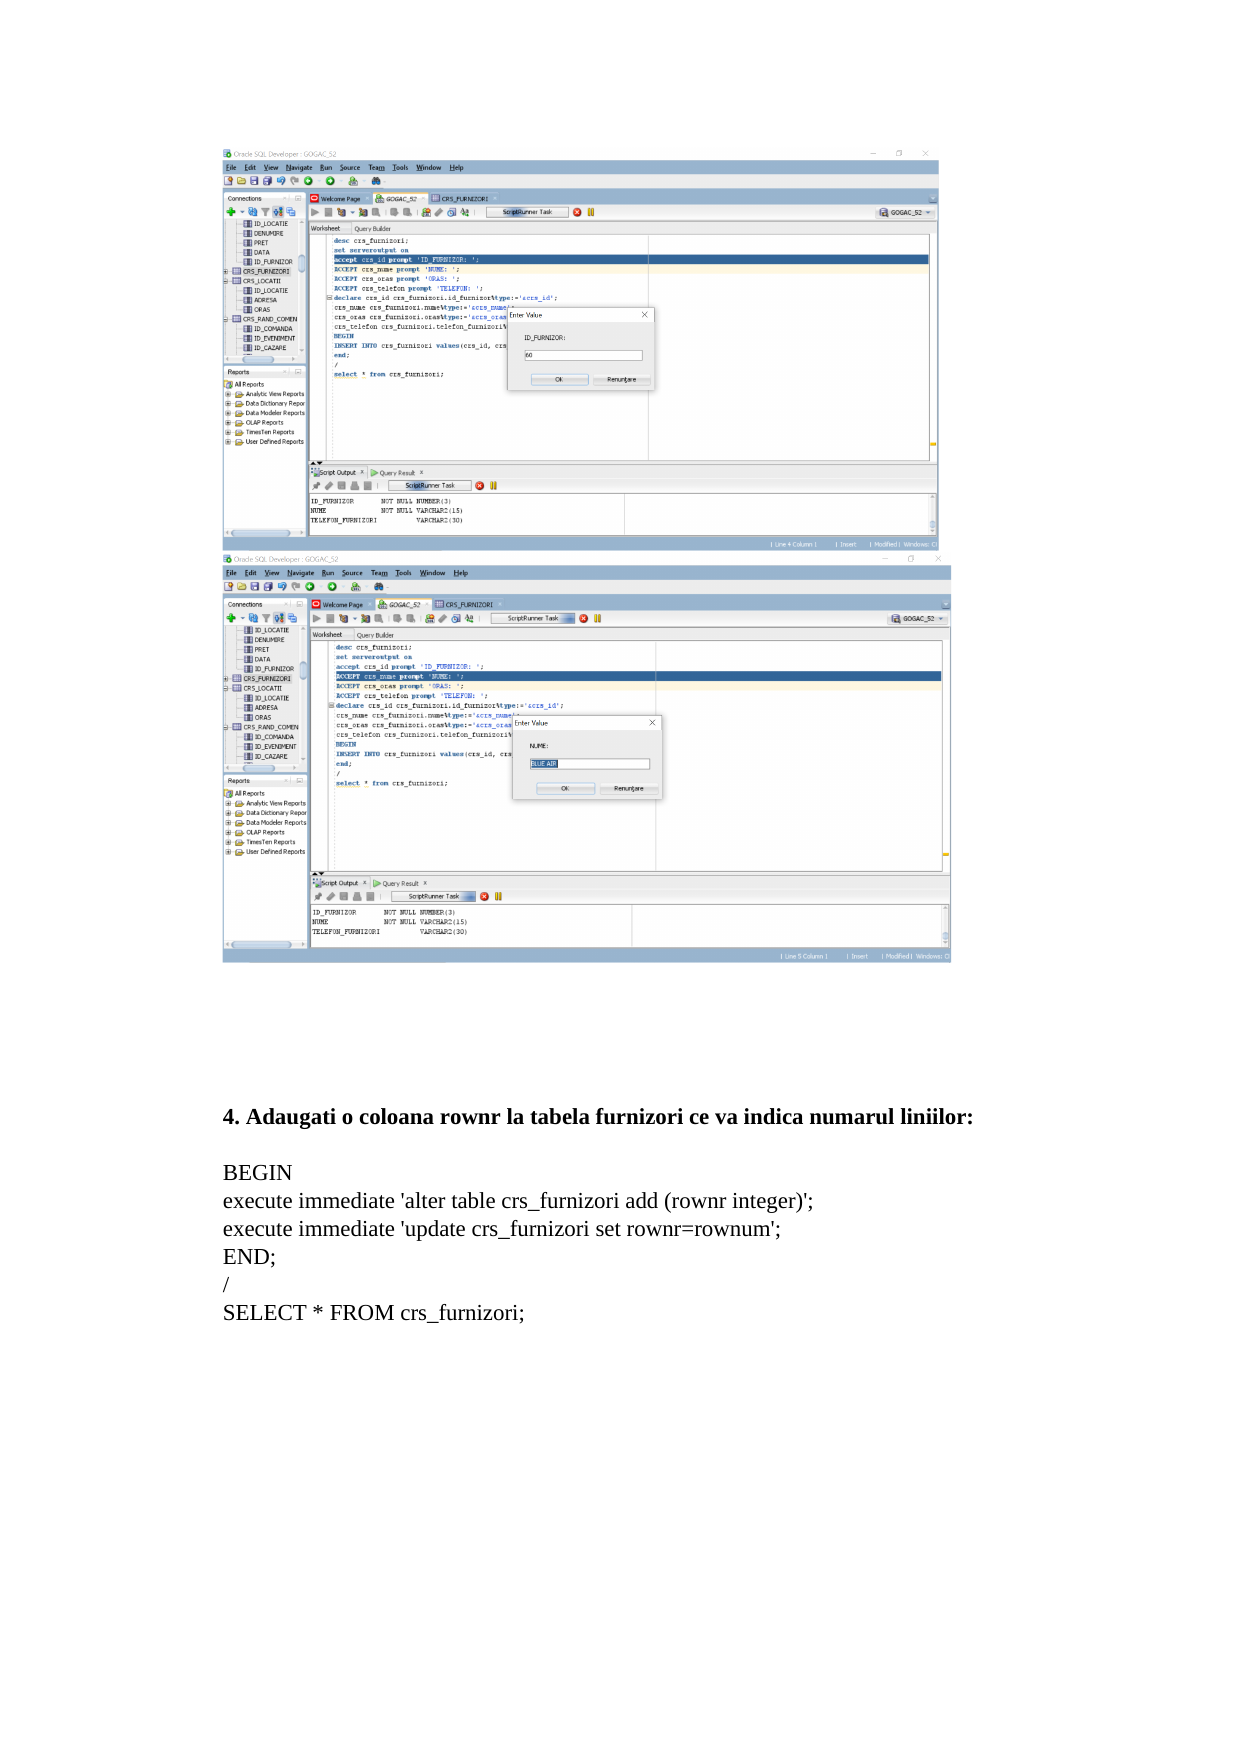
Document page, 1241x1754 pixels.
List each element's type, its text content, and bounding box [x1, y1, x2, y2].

list 4. Adaugati o coloana rownr la tabela furnizori ce va indica numarul liniilor: [223, 1103, 1093, 1130]
list / [223, 1271, 1093, 1297]
list execute immediate 'update crs_furnizori set rownr=rownum'; [223, 1215, 1093, 1241]
list SELECT * FROM crs_furnizori; [223, 1299, 1093, 1325]
list execute immediate 'alter table crs_furnizori add (rownr integer)'; [223, 1187, 1093, 1213]
list END; [223, 1243, 1093, 1269]
list BEGIN [223, 1159, 1093, 1186]
